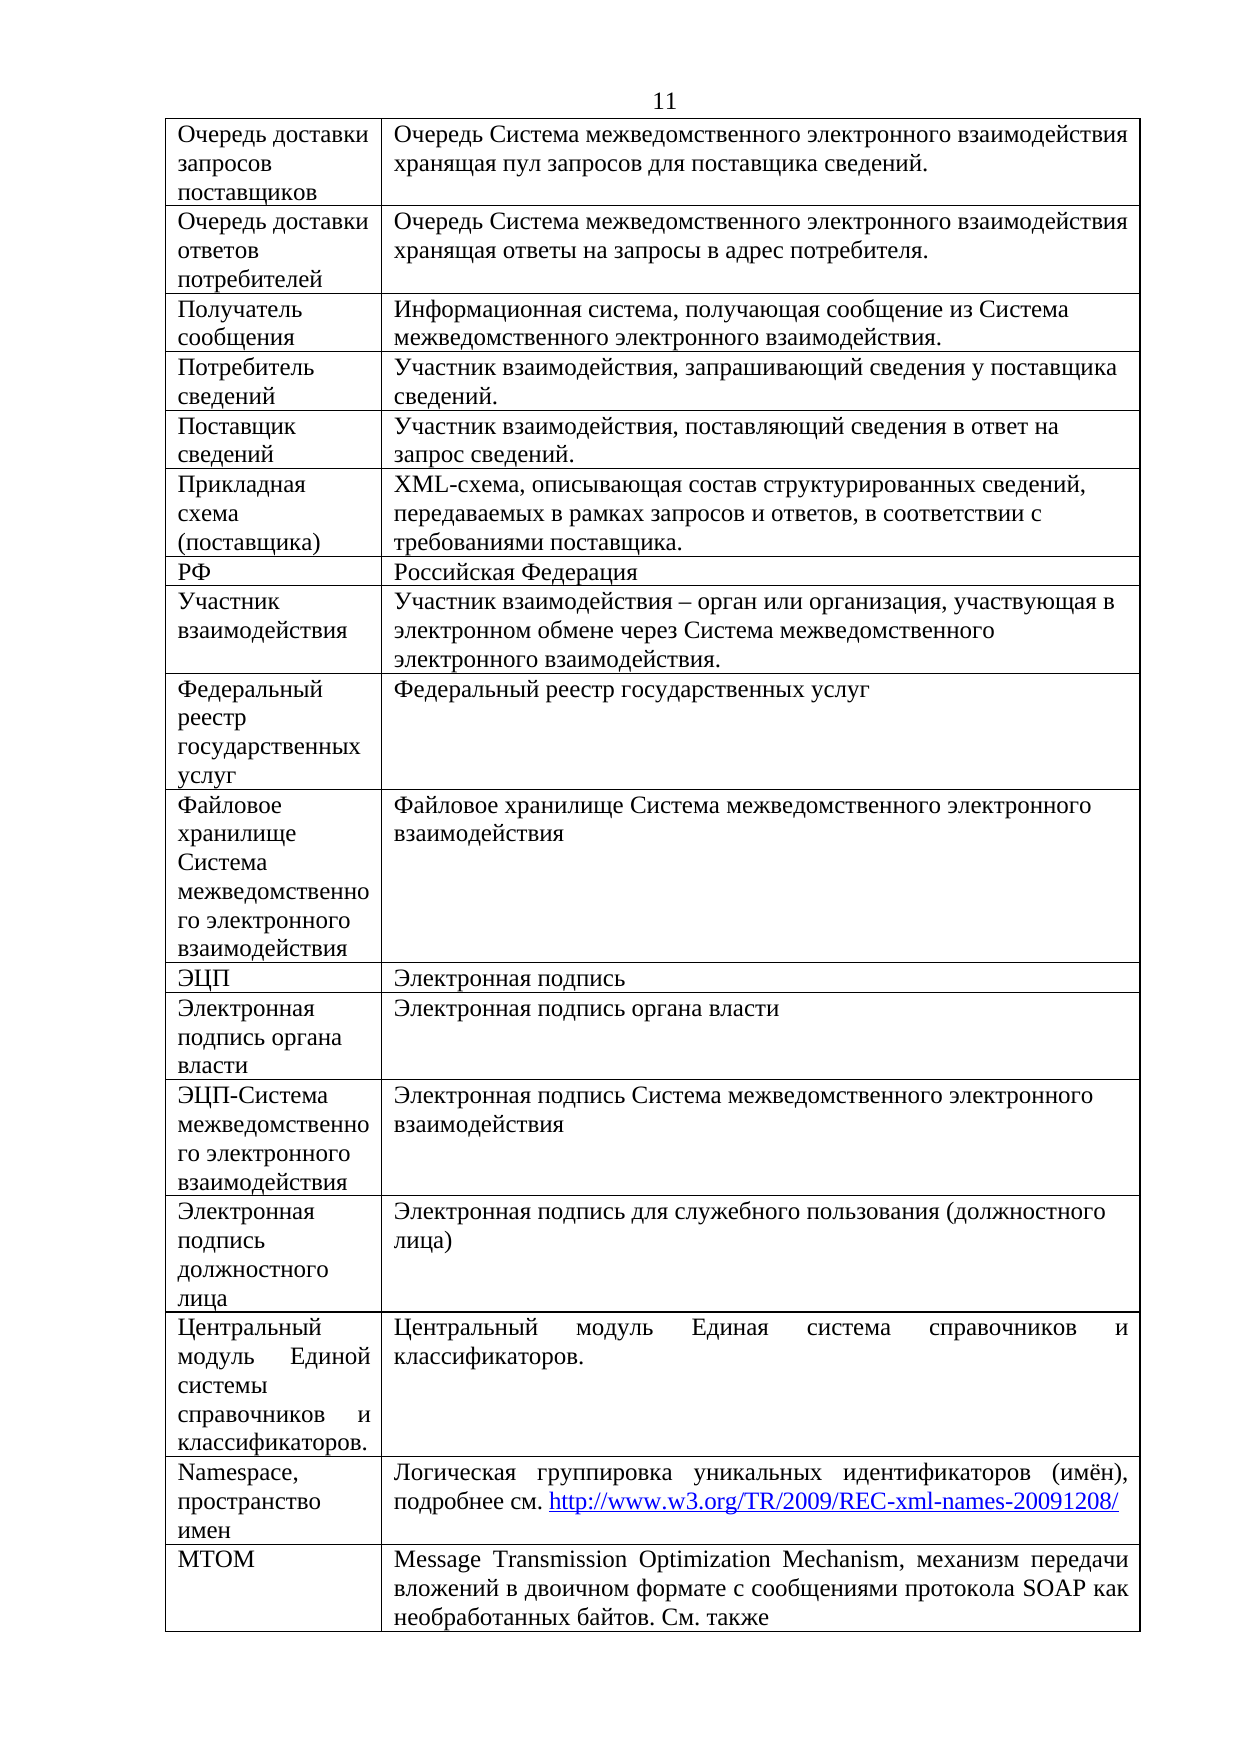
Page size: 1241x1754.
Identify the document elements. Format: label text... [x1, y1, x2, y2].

table_cell Российская Федерация [382, 557, 1139, 585]
table_cell Файловое хранилище Система межведомственного электронного взаимодействия [382, 790, 1139, 962]
table_cell Участник взаимодействия, запрашивающий сведения у поставщика сведений. [382, 352, 1139, 410]
table_cell Прикладная схема (поставщика) [166, 469, 381, 556]
table_cell Файловое хранилище Система межведомственного электронного взаимодействия [166, 790, 381, 962]
table_cell Участник взаимодействия, поставляющий сведения в ответ на запрос сведений. [382, 411, 1139, 468]
table_cell Электронная подпись для служебного пользования (должностного лица) [382, 1196, 1139, 1311]
table_cell Очередь доставки запросов поставщиков [166, 119, 381, 205]
table_cell Поставщик сведений [166, 411, 381, 468]
table_cell Участник взаимодействия – орган или организация, участвующая в электронном обмене через Система межведомственного электронного взаимодействия. [382, 586, 1139, 673]
table_cell Федеральный реестр государственных услуг [166, 674, 381, 789]
table_cell Message Transmission Optimization Mechanism, механизм передачи вложений в двоичном формате с сообщениями протокола SOAP как необработанных байтов. См. также [382, 1545, 1139, 1631]
table_cell XML-схема, описывающая состав структурированных сведений, передаваемых в рамках запросов и ответов, в соответствии с требованиями поставщика. [382, 469, 1139, 556]
table_cell Namespace, пространство имен [166, 1457, 381, 1543]
table_cell Центральный модуль Единой системы справочников и классификаторов. [166, 1313, 381, 1456]
table_cell РФ [166, 557, 381, 585]
table_cell Федеральный реестр государственных услуг [382, 674, 1139, 789]
table_cell Информационная система, получающая сообщение из Система межведомственного электронного взаимодействия. [382, 294, 1139, 351]
table_cell Электронная подпись органа власти [166, 993, 381, 1079]
table_cell Логическая группировка уникальных идентификаторов (имён), подробнее см. http://www.w3.org/TR/2009/REC-xml-names-20091208/ [382, 1457, 1139, 1543]
table_cell Электронная подпись Система межведомственного электронного взаимодействия [382, 1080, 1139, 1195]
table_cell Очередь Система межведомственного электронного взаимодействия хранящая ответы на запросы в адрес потребителя. [382, 206, 1139, 293]
table_cell ЭЦП-Система межведомственного электронного взаимодействия [166, 1080, 381, 1195]
table_cell Потребитель сведений [166, 352, 381, 410]
table_cell Центральный модуль Единая система справочников и классификаторов. [382, 1313, 1139, 1456]
table_cell Получатель сообщения [166, 294, 381, 351]
table_cell Очередь доставки ответов потребителей [166, 206, 381, 293]
table_cell ЭЦП [166, 963, 381, 992]
table_cell Электронная подпись органа власти [382, 993, 1139, 1079]
table_cell Участник взаимодействия [166, 586, 381, 673]
table_cell Электронная подпись должностного лица [166, 1196, 381, 1311]
table_cell Электронная подпись [382, 963, 1139, 992]
table_cell MTOM [166, 1545, 381, 1631]
table_cell Очередь Система межведомственного электронного взаимодействия хранящая пул запросов для поставщика сведений. [382, 119, 1139, 205]
